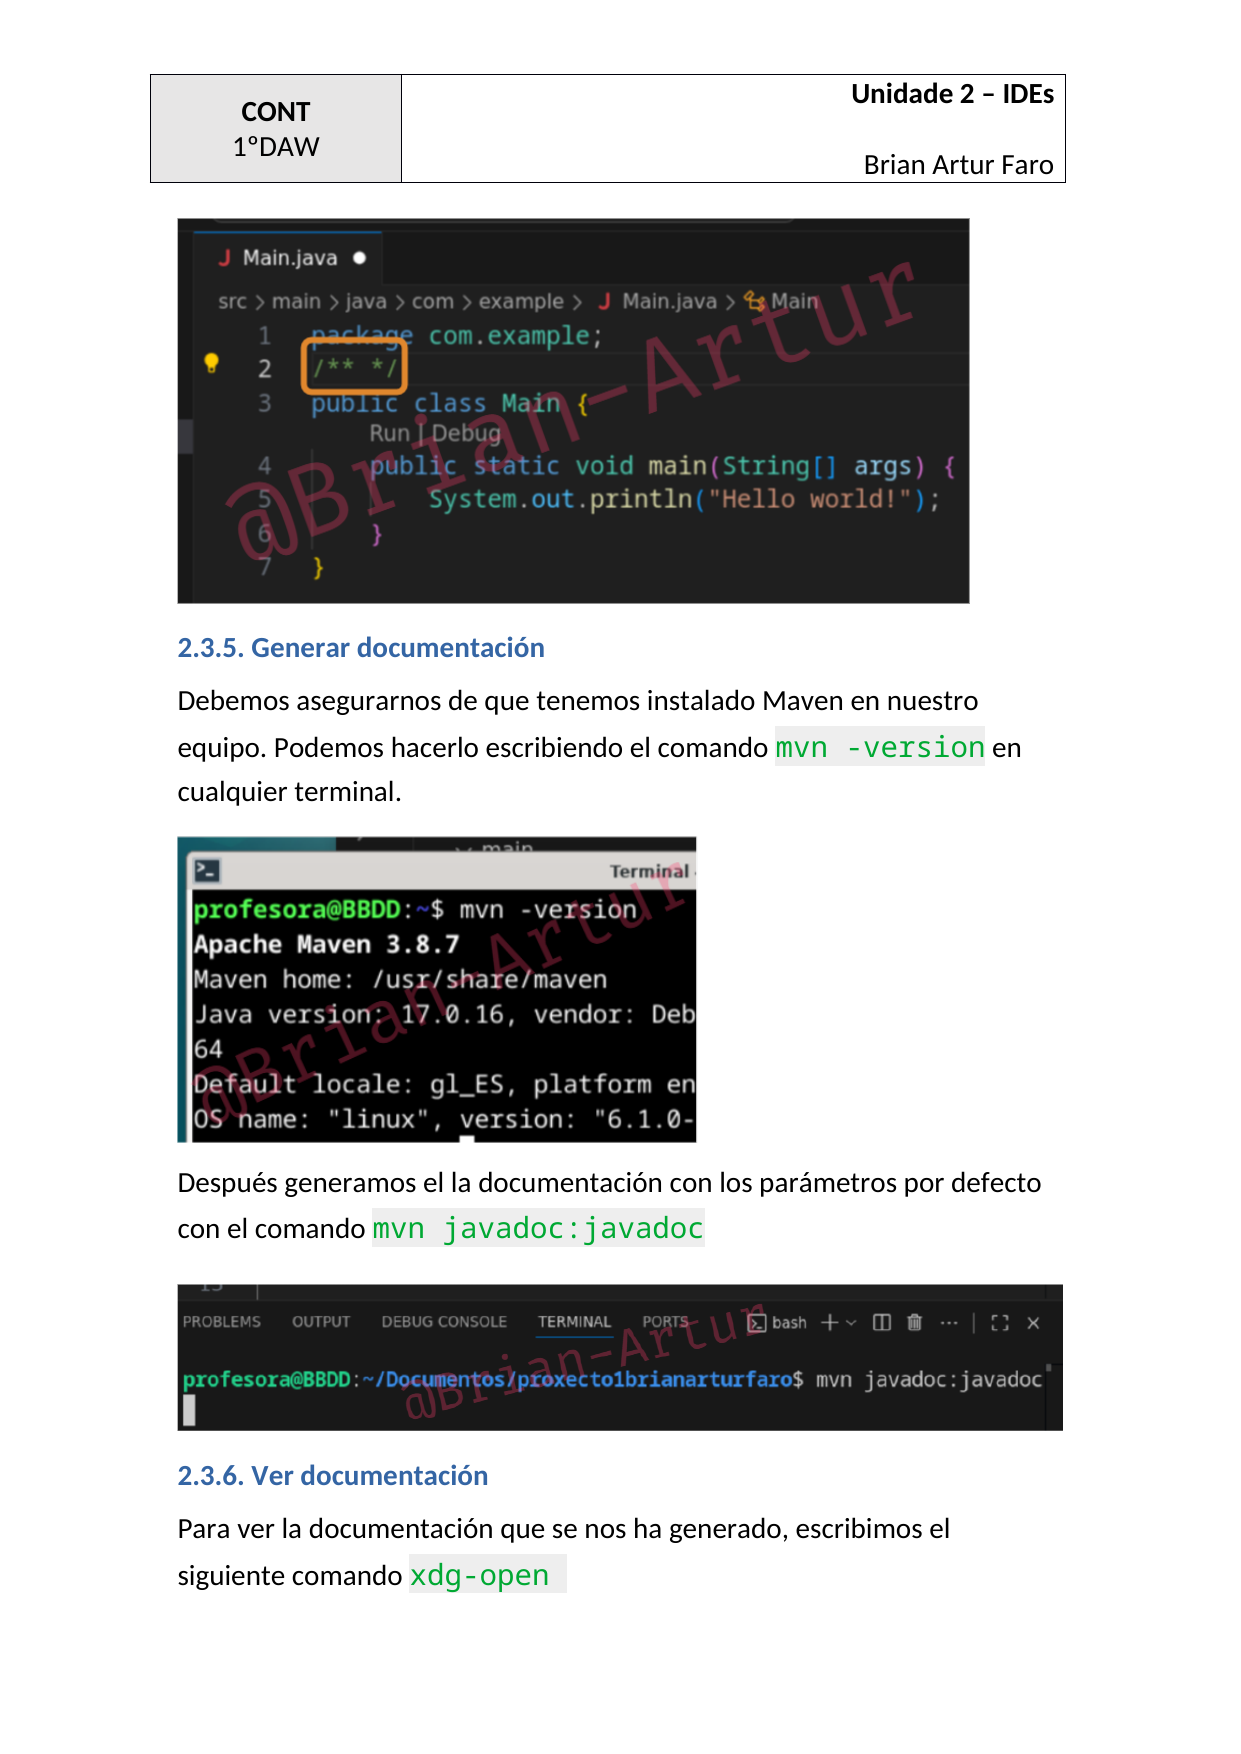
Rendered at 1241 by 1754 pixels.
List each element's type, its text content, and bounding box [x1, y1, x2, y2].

subtitle 2.3.6. Ver documentación [177, 1457, 1063, 1492]
picture [177, 1269, 1063, 1431]
picture [177, 830, 709, 1143]
text Para ver la documentación que se nos ha generado, escribimos el siguiente comando xdg-open [177, 1510, 1063, 1593]
subtitle 2.3.5. Generar documentación [177, 629, 1063, 665]
text Debemos asegurarnos de que tenemos instalado Maven en nuestro equipo. Podemos hacerlo escribiendo el comando mvn -version en cualquier terminal. [177, 682, 1063, 808]
picture [177, 218, 974, 604]
text Después generamos el la documentación con los parámetros por defecto con el comando mvn javadoc:javadoc [177, 1164, 1063, 1247]
